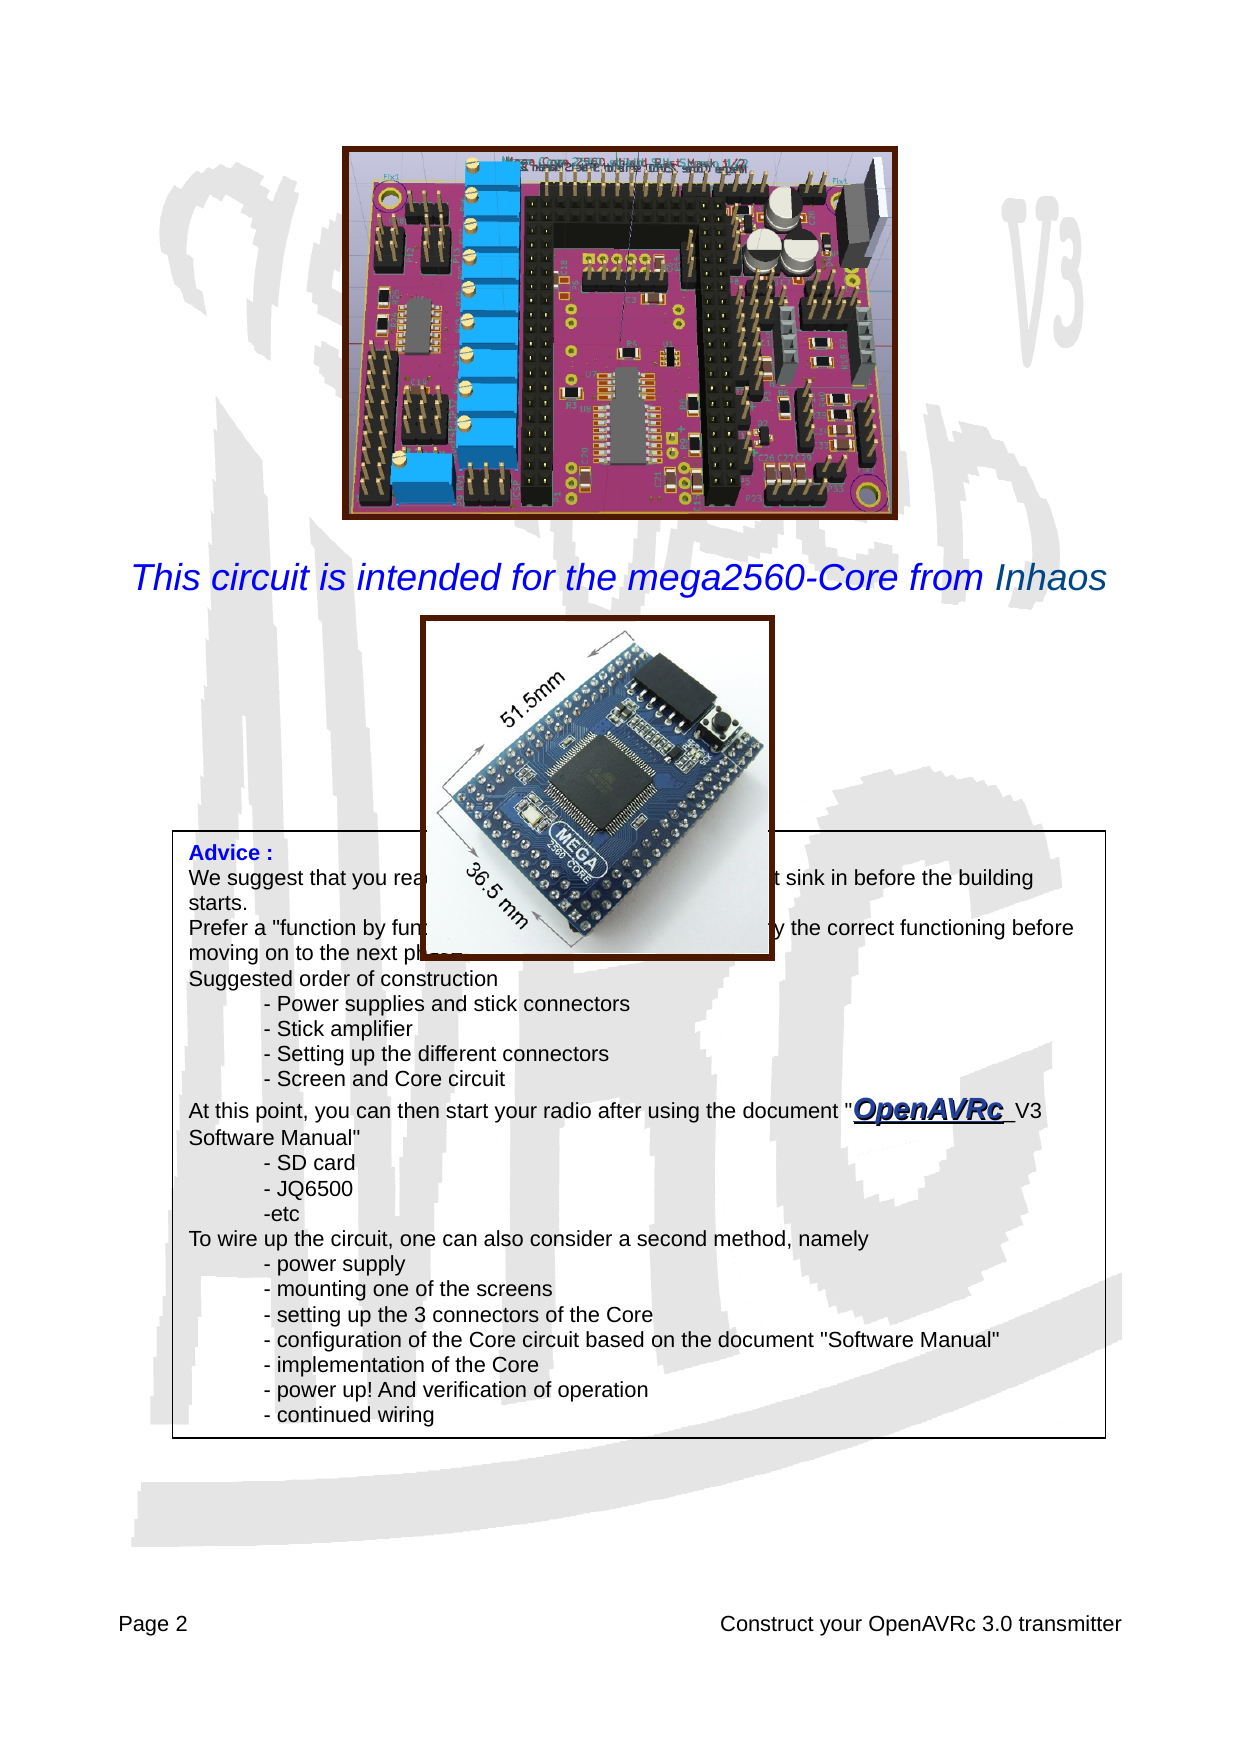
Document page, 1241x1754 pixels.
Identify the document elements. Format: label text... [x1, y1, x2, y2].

picture [349, 152, 892, 514]
text - Screen and Core circuit [188, 1066, 1089, 1091]
text To wire up the circuit, one can also consider a second method, namely [188, 1226, 1089, 1251]
text Suggested order of construction [188, 965, 1089, 991]
text -etc [188, 1201, 1089, 1226]
picture [427, 622, 768, 953]
text - power supply [188, 1251, 1089, 1276]
text - Power supplies and stick connectors [188, 991, 1089, 1016]
text - continued wiring [188, 1402, 1089, 1427]
text Prefer a "function by function" construction and test and verify the correct functioning before moving on to the next phase. [188, 915, 1089, 965]
text We suggest that you read and reread this document and let it sink in before the building starts. [775, 864, 1089, 915]
text - implementation of the Core [188, 1352, 1089, 1377]
text - mounting one of the screens [188, 1276, 1089, 1301]
text At this point, you can then start your radio after using the document "OpenAVRc_V3 Software Manual" [188, 1091, 1089, 1150]
text - power up! And verification of operation [188, 1377, 1089, 1402]
text - Stick amplifier [188, 1016, 1089, 1041]
text - setting up the 3 connectors of the Core [188, 1301, 1089, 1327]
text We suggest that you read and reread this document and let it sink in before the building starts. [188, 864, 420, 915]
text - SD card [188, 1150, 1089, 1175]
text - JQ6500 [188, 1175, 1089, 1201]
text - Setting up the different connectors [188, 1041, 1089, 1066]
text [775, 839, 1089, 864]
text - configuration of the Core circuit based on the document "Software Manual" [188, 1327, 1089, 1352]
text This circuit is intended for the mega2560-Core from Inhaos [118, 555, 1122, 598]
text Advice : [188, 839, 420, 864]
